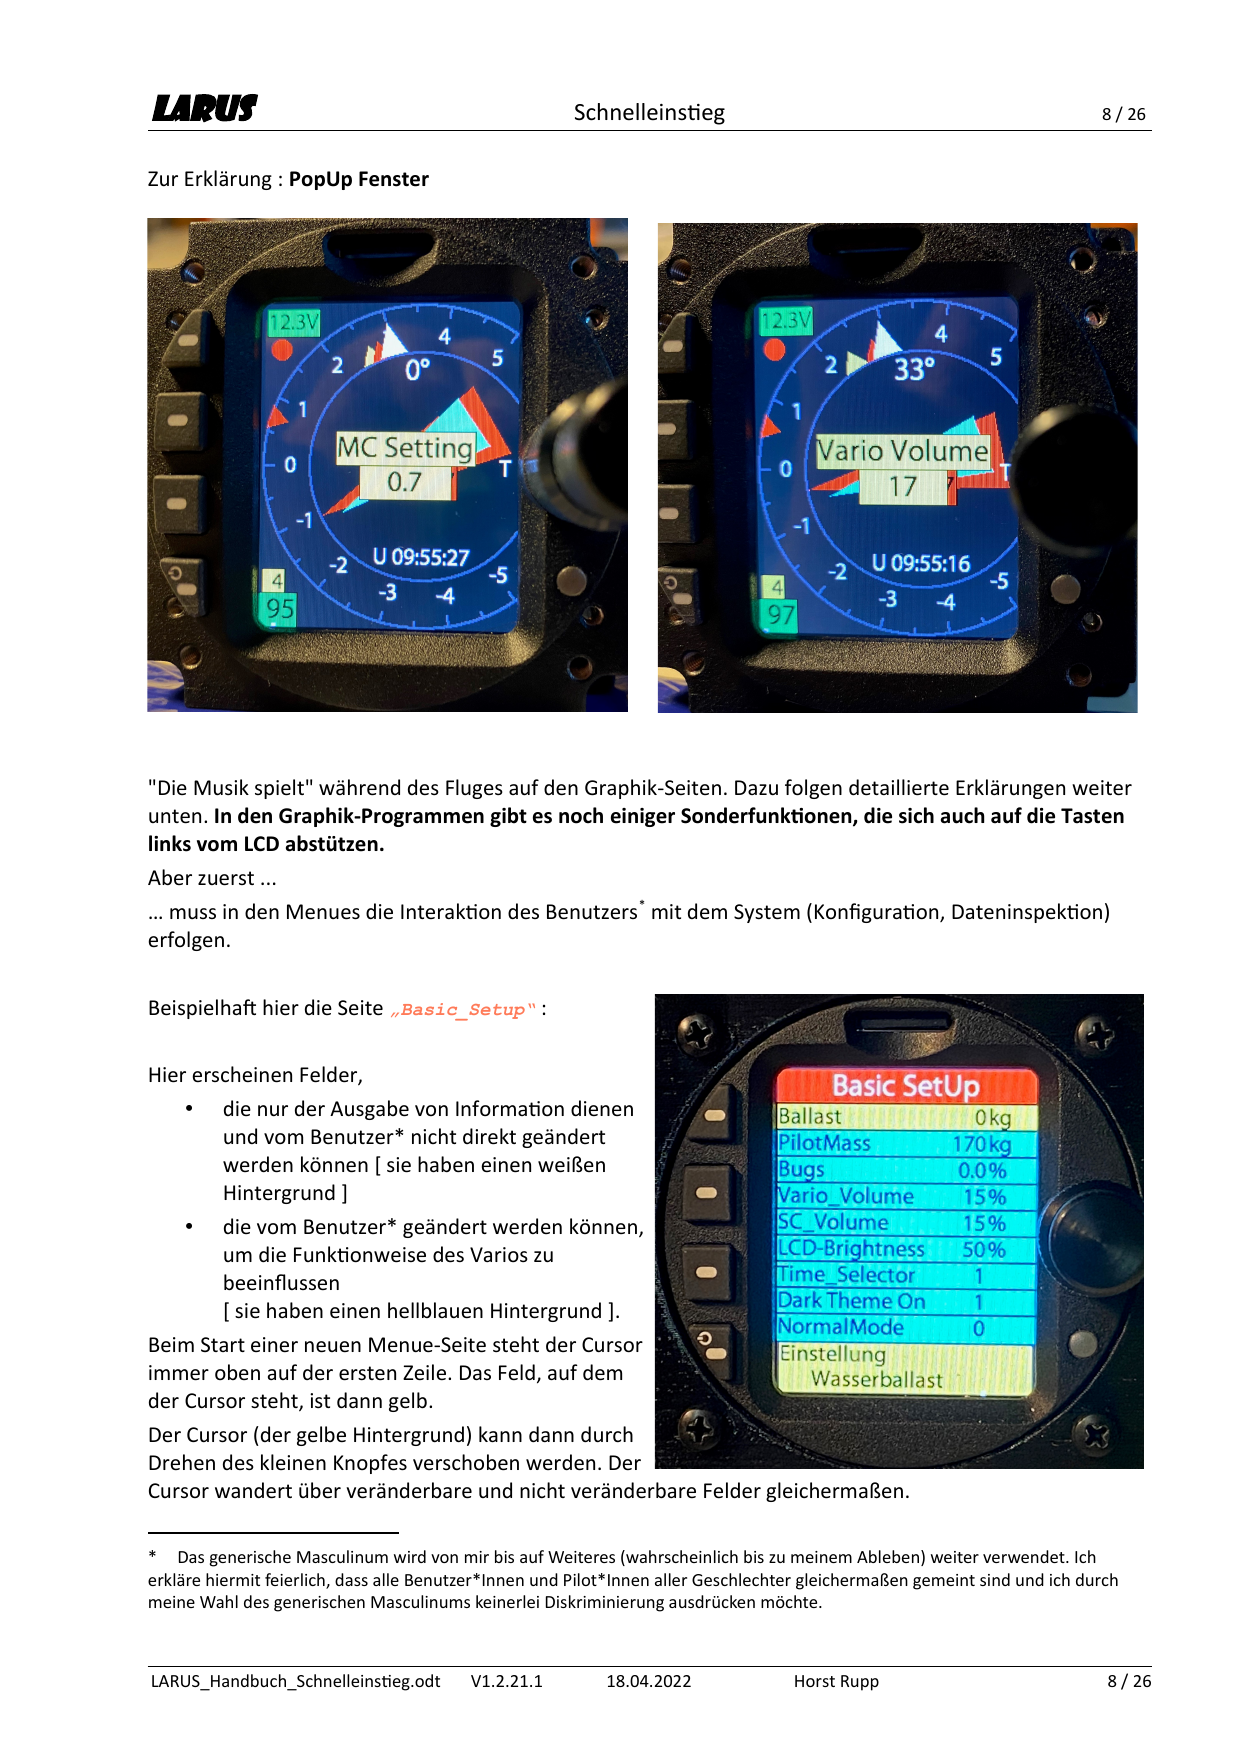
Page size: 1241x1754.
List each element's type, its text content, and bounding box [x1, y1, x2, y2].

picture [654, 994, 1144, 1469]
picture [147, 218, 628, 712]
text Beispielhaft hier die Seite „Basic_Setup“ : [148, 993, 1152, 1021]
text … muss in den Menues die Interaktion des Benutzers mit dem System (Konfiguration, Dateninspektion) erfolgen. [148, 897, 1152, 953]
text Hier erscheinen Felder, [148, 1060, 654, 1088]
text "Die Musik spielt" während des Fluges auf den Graphik-Seiten. Dazu folgen detaillierte Erklärungen weiter unten. In den Graphik-Programmen gibt es noch einiger Sonderfunktionen, die sich auch auf die Tasten links vom LCD abstützen. [148, 773, 1152, 857]
text Aber zuerst ... [148, 863, 1152, 891]
text Beim Start einer neuen Menue-Seite steht der Cursor immer oben auf der ersten Zeile. Das Feld, auf dem der Cursor steht, ist dann gelb. [148, 1330, 654, 1414]
picture [657, 223, 1138, 713]
text Der Cursor (der gelbe Hintergrund) kann dann durch Drehen des kleinen Knopfes verschoben werden. Der Cursor wandert über veränderbare und nicht veränderbare Felder gleichermaßen. [148, 1420, 1152, 1504]
list die nur der Ausgabe von Information dienen und vom Benutzer* nicht direkt geändert werden können [ sie haben einen weißen Hintergrund ] [185, 1094, 654, 1206]
text Zur Erklärung : PopUp Fenster [148, 164, 1152, 192]
text Das generische Masculinum wird von mir bis auf Weiteres (wahrscheinlich bis zu meinem Ableben) weiter verwendet. Ich erkläre hiermit feierlich, dass alle Benutzer*Innen und Pilot*Innen aller Geschlechter gleichermaßen gemeint sind und ich durch meine Wahl des generischen Masculinums keinerlei Diskriminierung ausdrücken möchte. [148, 1545, 1152, 1637]
list die vom Benutzer* geändert werden können, um die Funktionweise des Varios zu beeinflussen [ sie haben einen hellblauen Hintergrund ]. [185, 1212, 654, 1324]
